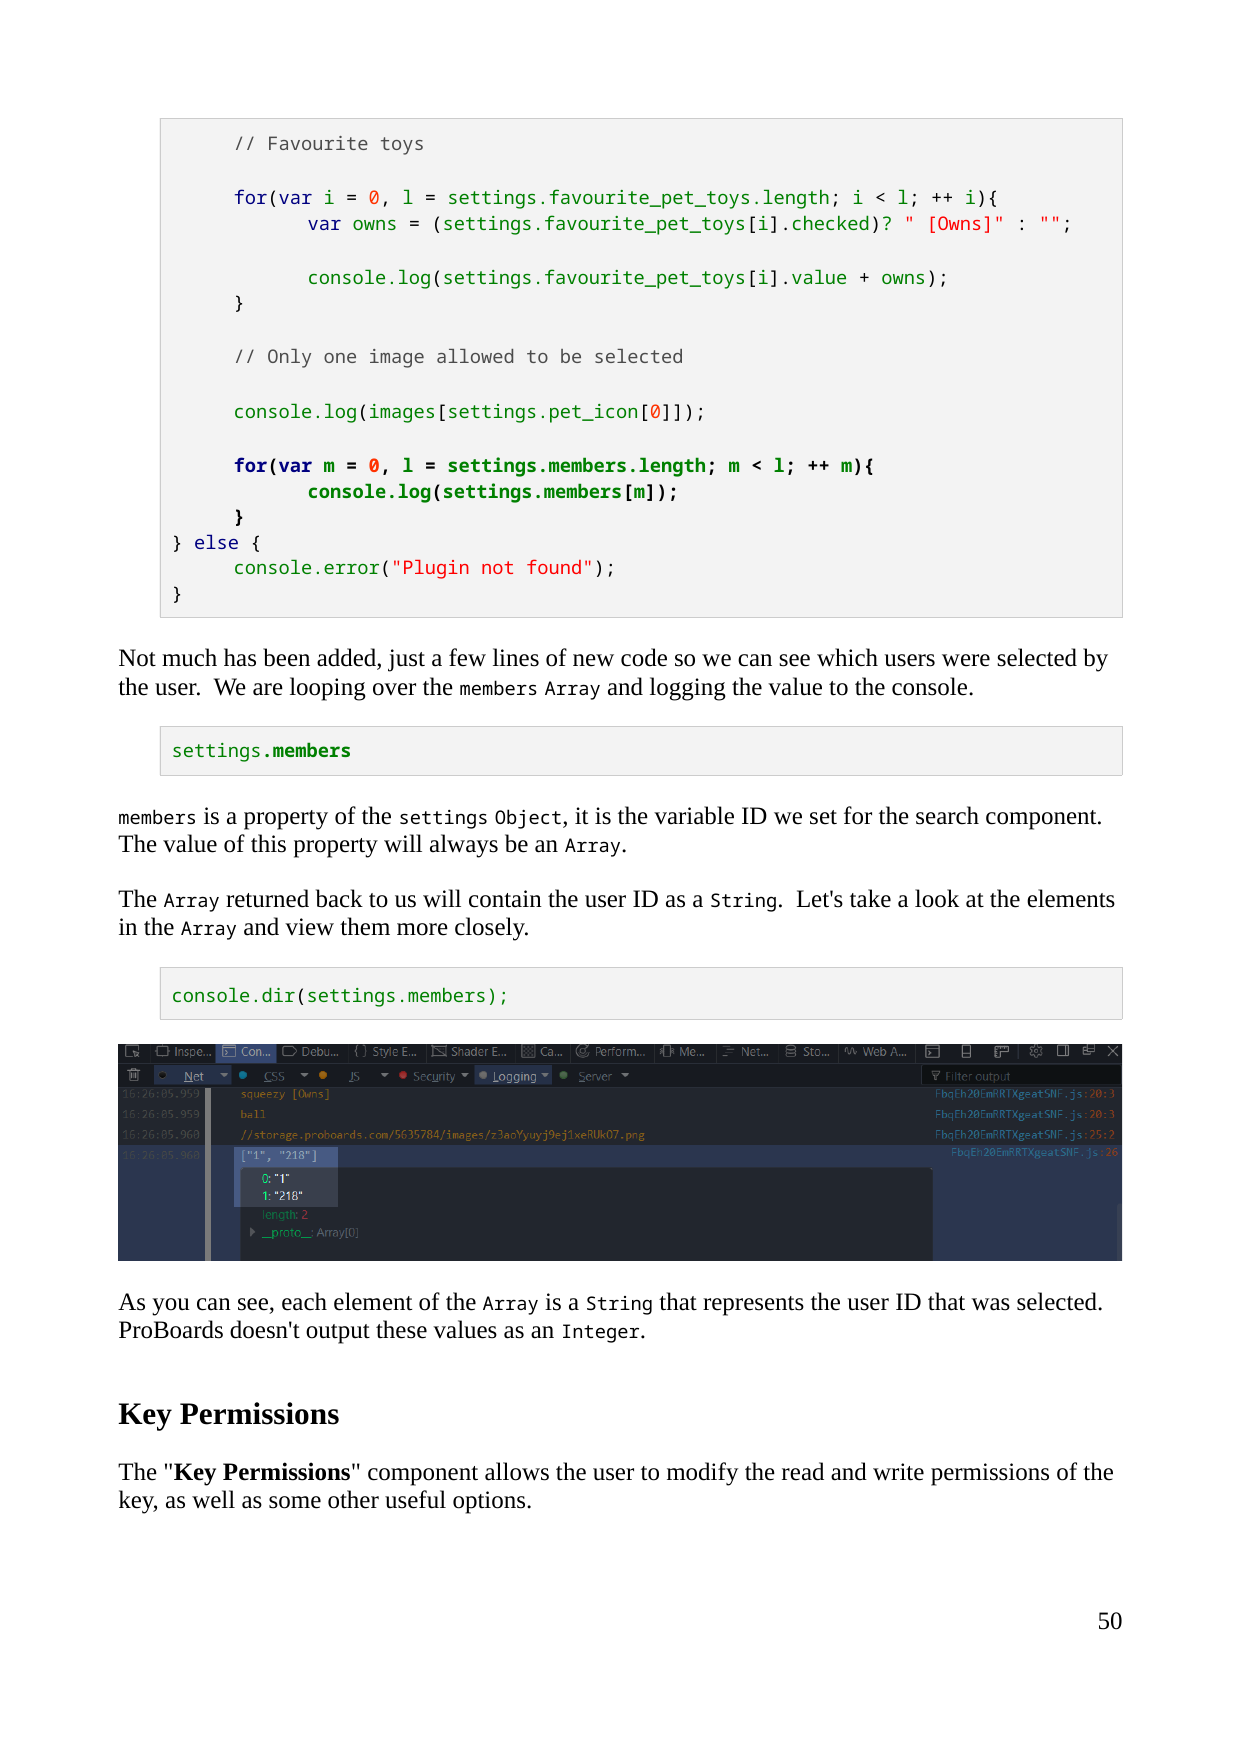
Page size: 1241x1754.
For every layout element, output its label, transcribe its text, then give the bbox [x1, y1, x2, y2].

text // Only one image allowed to be selected [161, 332, 1122, 357]
text Not much has been added, just a few lines of new code so we can see which users were selected by the user. We are looping over the members Array and logging the value to the console. [118, 643, 1122, 700]
picture [118, 1044, 1123, 1261]
text console.log(settings.favourite_pet_toys[i].value + owns); [161, 252, 1122, 278]
text Key Permissions [118, 1395, 1122, 1431]
text The "Key Permissions" component allows the user to modify the read and write permissions of the key, as well as some other useful options. [118, 1457, 1122, 1514]
text console.dir(settings.members); [161, 968, 1122, 1019]
text } [161, 568, 1122, 617]
text } else { [161, 517, 1122, 543]
text var owns = (settings.favourite_pet_toys[i].checked)? " [Owns]" : ""; [161, 198, 1122, 223]
text console.error("Plugin not found"); [161, 543, 1122, 568]
text for(var i = 0, l = settings.favourite_pet_toys.length; i < l; ++ i){ [161, 172, 1122, 198]
text // Favourite toys [161, 119, 1122, 144]
text As you can see, each element of the Array is a String that represents the user ID that was selected. ProBoards doesn't output these values as an Integer. [118, 1287, 1122, 1344]
text members is a property of the settings Object, it is the variable ID we set for the search component. The value of this property will always be an Array. [118, 801, 1122, 858]
text settings.members [161, 727, 1122, 775]
text The Array returned back to us will contain the user ID as a String. Let's take a look at the elements in the Array and view them more closely. [118, 884, 1122, 941]
text console.log(settings.members[m]); [161, 466, 1122, 492]
text } [161, 492, 1122, 517]
text } [161, 278, 1122, 303]
text for(var m = 0, l = settings.members.length; m < l; ++ m){ [161, 441, 1122, 466]
text console.log(images[settings.pet_icon[0]]); [161, 386, 1122, 412]
